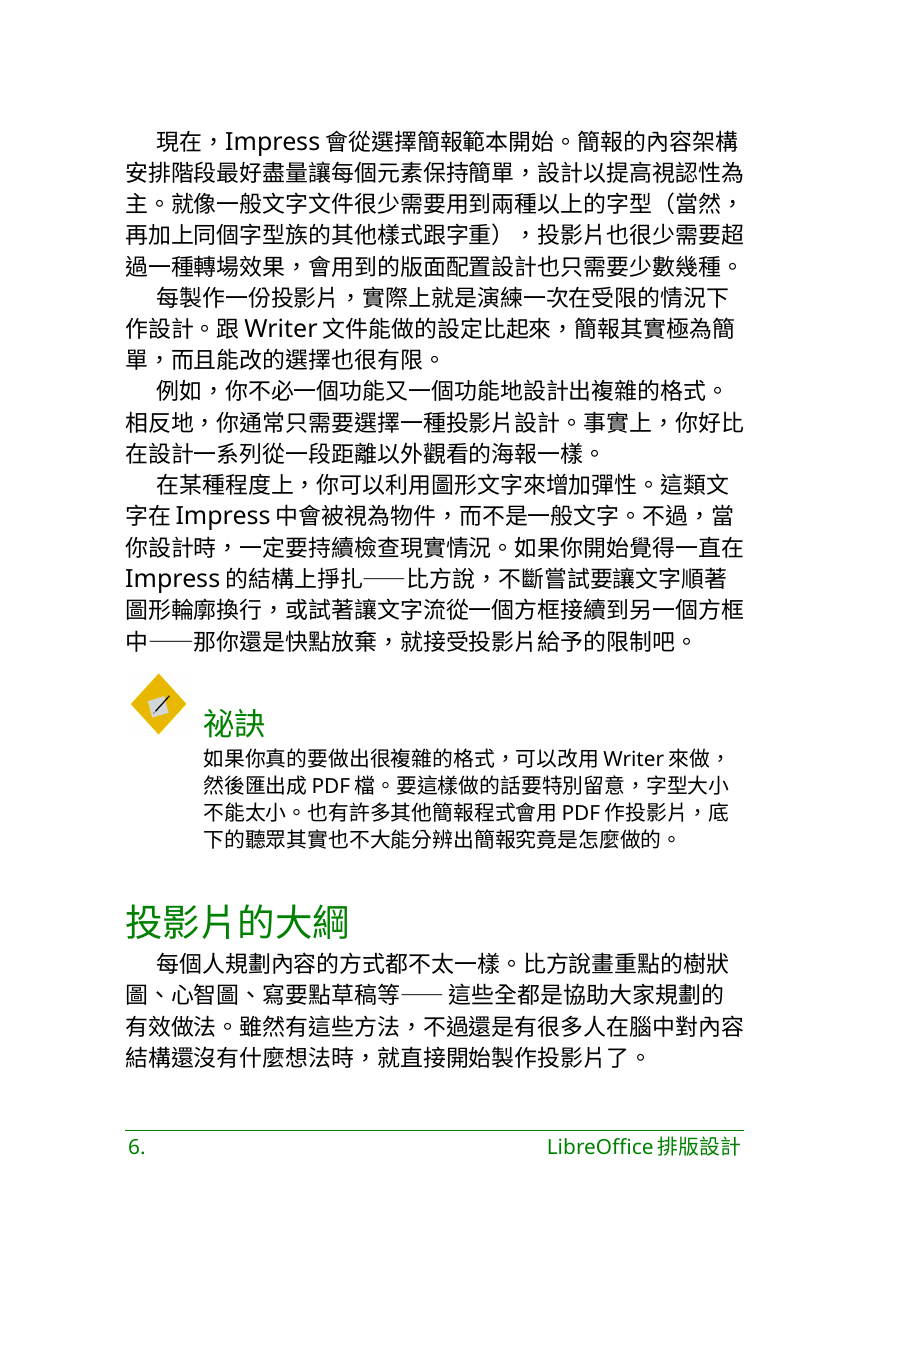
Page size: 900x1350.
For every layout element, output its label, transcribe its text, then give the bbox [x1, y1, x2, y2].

text 如果你真的要做出很複雜的格式，可以改用Writer來做，然後匯出成PDF檔。要這樣做的話要特別留意，字型大小不能太小。也有許多其他簡報程式會用PDF作投影片，底下的聽眾其實也不大能分辨出簡報究竟是怎麼做的。 [203, 744, 744, 853]
subtitle 投影片的大綱 [125, 893, 744, 948]
text 每個人規劃內容的方式都不太一樣。比方說畫重點的樹狀圖、心智圖、寫要點草稿等—— 這些全都是協助大家規劃的有效做法。雖然有這些方法，不過還是有很多人在腦中對內容結構還沒有什麼想法時，就直接開始製作投影片了。 [125, 948, 744, 1073]
text 每製作一份投影片，實際上就是演練一次在受限的情況下作設計。跟Writer文件能做的設定比起來，簡報其實極為簡單，而且能改的選擇也很有限。 [125, 281, 744, 375]
text 例如，你不必一個功能又一個功能地設計出複雜的格式。相反地，你通常只需要選擇一種投影片設計。事實上，你好比在設計一系列從一段距離以外觀看的海報一樣。 [125, 375, 744, 469]
text 在某種程度上，你可以利用圖形文字來增加彈性。這類文字在Impress中會被視為物件，而不是一般文字。不過，當你設計時，一定要持續檢查現實情況。如果你開始覺得一直在Impress的結構上掙扎——比方說，不斷嘗試要讓文字順著圖形輪廓換行，或試著讓文字流從一個方框接續到另一個方框中——那你還是快點放棄，就接受投影片給予的限制吧。 [125, 469, 744, 656]
picture [126, 672, 189, 736]
text 現在，Impress會從選擇簡報範本開始。簡報的內容架構安排階段最好盡量讓每個元素保持簡單，設計以提高視認性為主。就像一般文字文件很少需要用到兩種以上的字型（當然，再加上同個字型族的其他樣式跟字重），投影片也很少需要超過一種轉場效果，會用到的版面配置設計也只需要少數幾種。 [125, 125, 744, 281]
list 祕訣 [125, 672, 744, 744]
